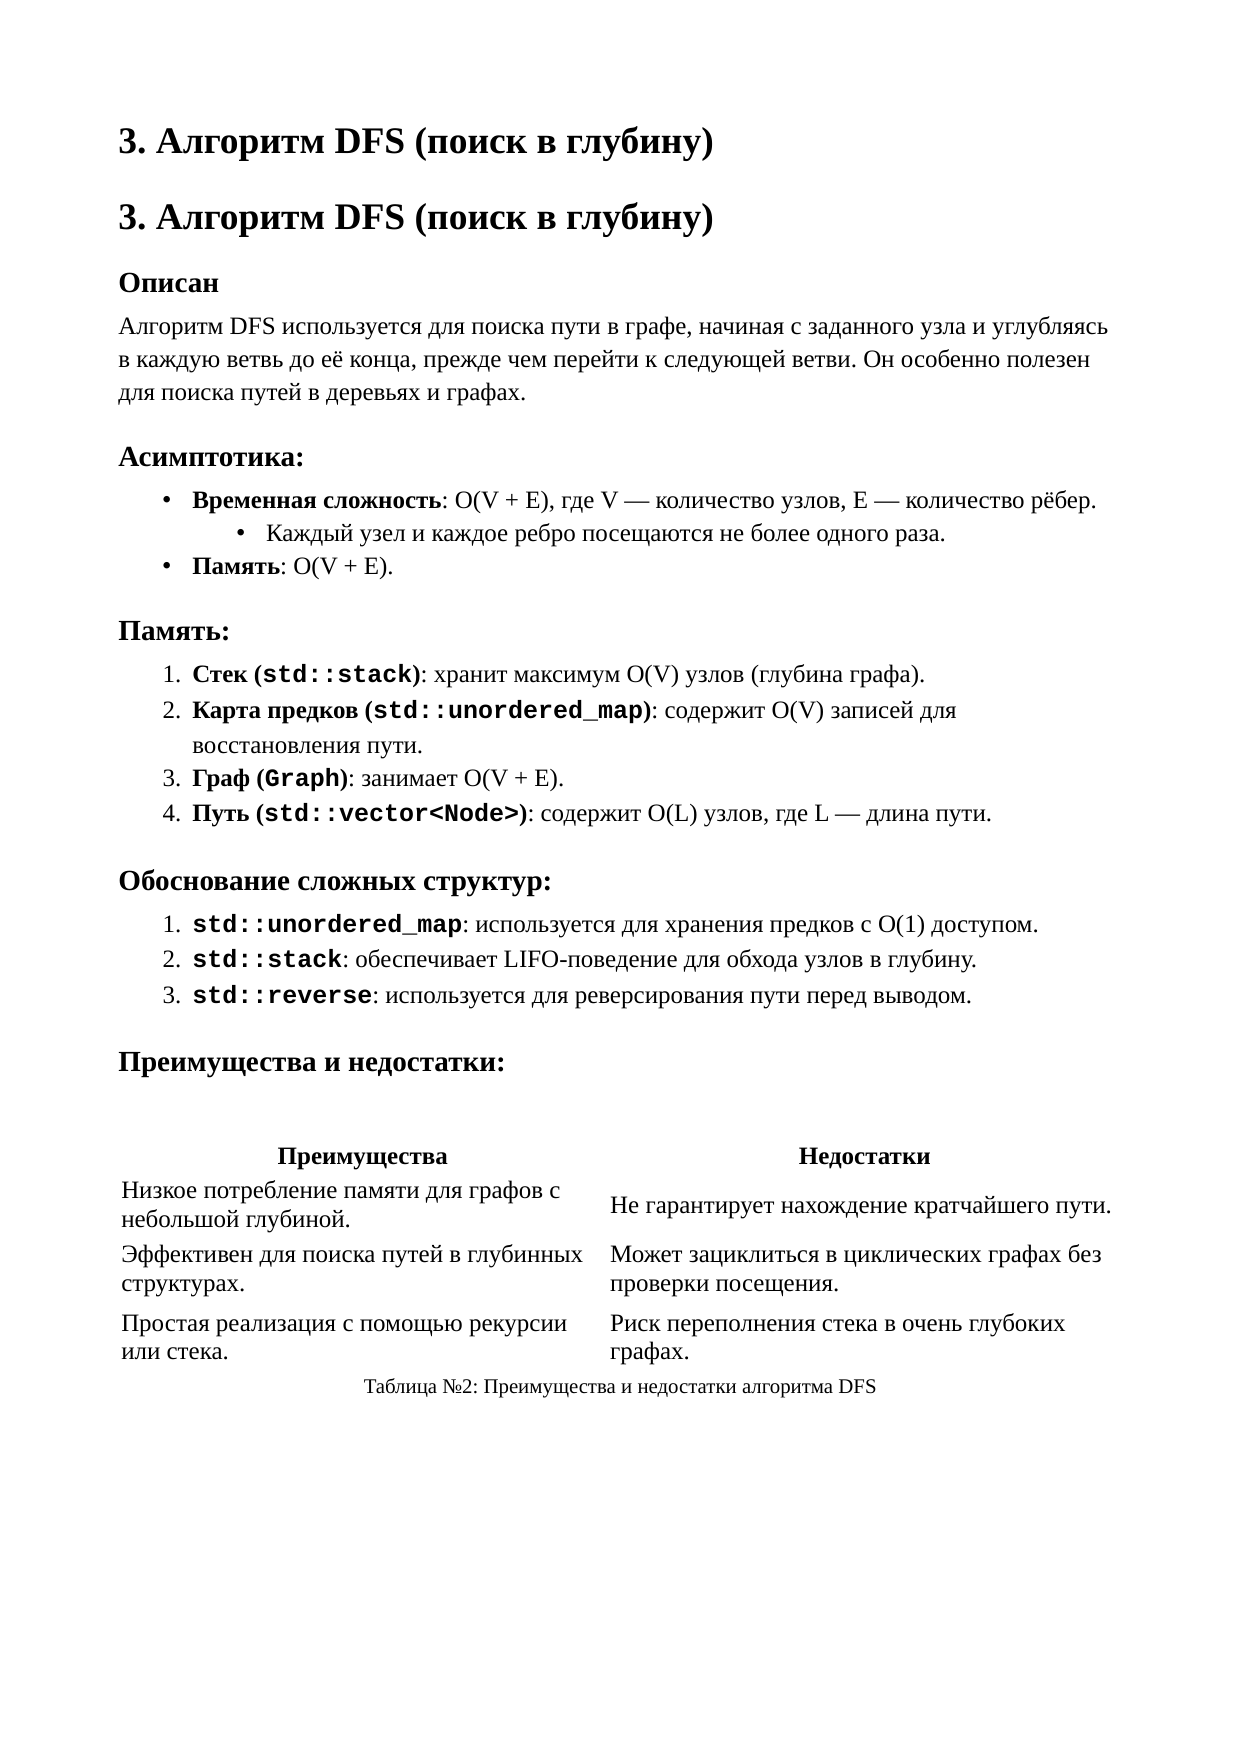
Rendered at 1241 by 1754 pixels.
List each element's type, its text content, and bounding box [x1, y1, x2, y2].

list Граф (Graph): занимает O(V + E). [162, 763, 1122, 794]
table_cell Может зациклиться в циклических графах без проверки посещения. [607, 1236, 1122, 1299]
table_cell Не гарантирует нахождение кратчайшего пути. [607, 1173, 1122, 1236]
list std::unordered_map: используется для хранения предков с O(1) доступом. [162, 909, 1122, 940]
table_header Преимущества [118, 1138, 607, 1173]
table_header Недостатки [607, 1138, 1122, 1173]
list std::reverse: используется для реверсирования пути перед выводом. [162, 980, 1122, 1011]
subtitle 3. Алгоритм DFS (поиск в глубину) [118, 194, 1122, 238]
table_cell Риск переполнения стека в очень глубоких графах. [607, 1299, 1122, 1374]
subtitle Описан [118, 265, 1122, 298]
list Карта предков (std::unordered_map): содержит O(V) записей для восстановления пути. [162, 695, 1122, 759]
list Стек (std::stack): хранит максимум O(V) узлов (глубина графа). [162, 659, 1122, 690]
list Память: O(V + E). [162, 551, 1122, 580]
subtitle Память: [118, 613, 1122, 647]
subtitle Преимущества и недостатки: [118, 1044, 1122, 1078]
text Алгоритм DFS используется для поиска пути в графе, начиная с заданного узла и углубляясь в каждую ветвь до её конца, прежде чем перейти к следующей ветви. Он особенно полезен для поиска путей в деревьях и графах. [118, 311, 1122, 406]
text Таблица №2: Преимущества и недостатки алгоритма DFS [118, 1374, 1122, 1398]
subtitle 3. Алгоритм DFS (поиск в глубину) [118, 118, 1122, 161]
list std::stack: обеспечивает LIFO-поведение для обхода узлов в глубину. [162, 944, 1122, 975]
table_cell Простая реализация с помощью рекурсии или стека. [118, 1299, 607, 1374]
list Временная сложность: O(V + E), где V — количество узлов, E — количество рёбер. [162, 485, 1122, 514]
subtitle Обоснование сложных структур: [118, 863, 1122, 896]
table_cell Низкое потребление памяти для графов с небольшой глубиной. [118, 1173, 607, 1236]
table_cell Эффективен для поиска путей в глубинных структурах. [118, 1236, 607, 1299]
subtitle Асимптотика: [118, 439, 1122, 473]
list Путь (std::vector<Node>): содержит O(L) узлов, где L — длина пути. [162, 798, 1122, 829]
list Каждый узел и каждое ребро посещаются не более одного раза. [236, 518, 1122, 547]
